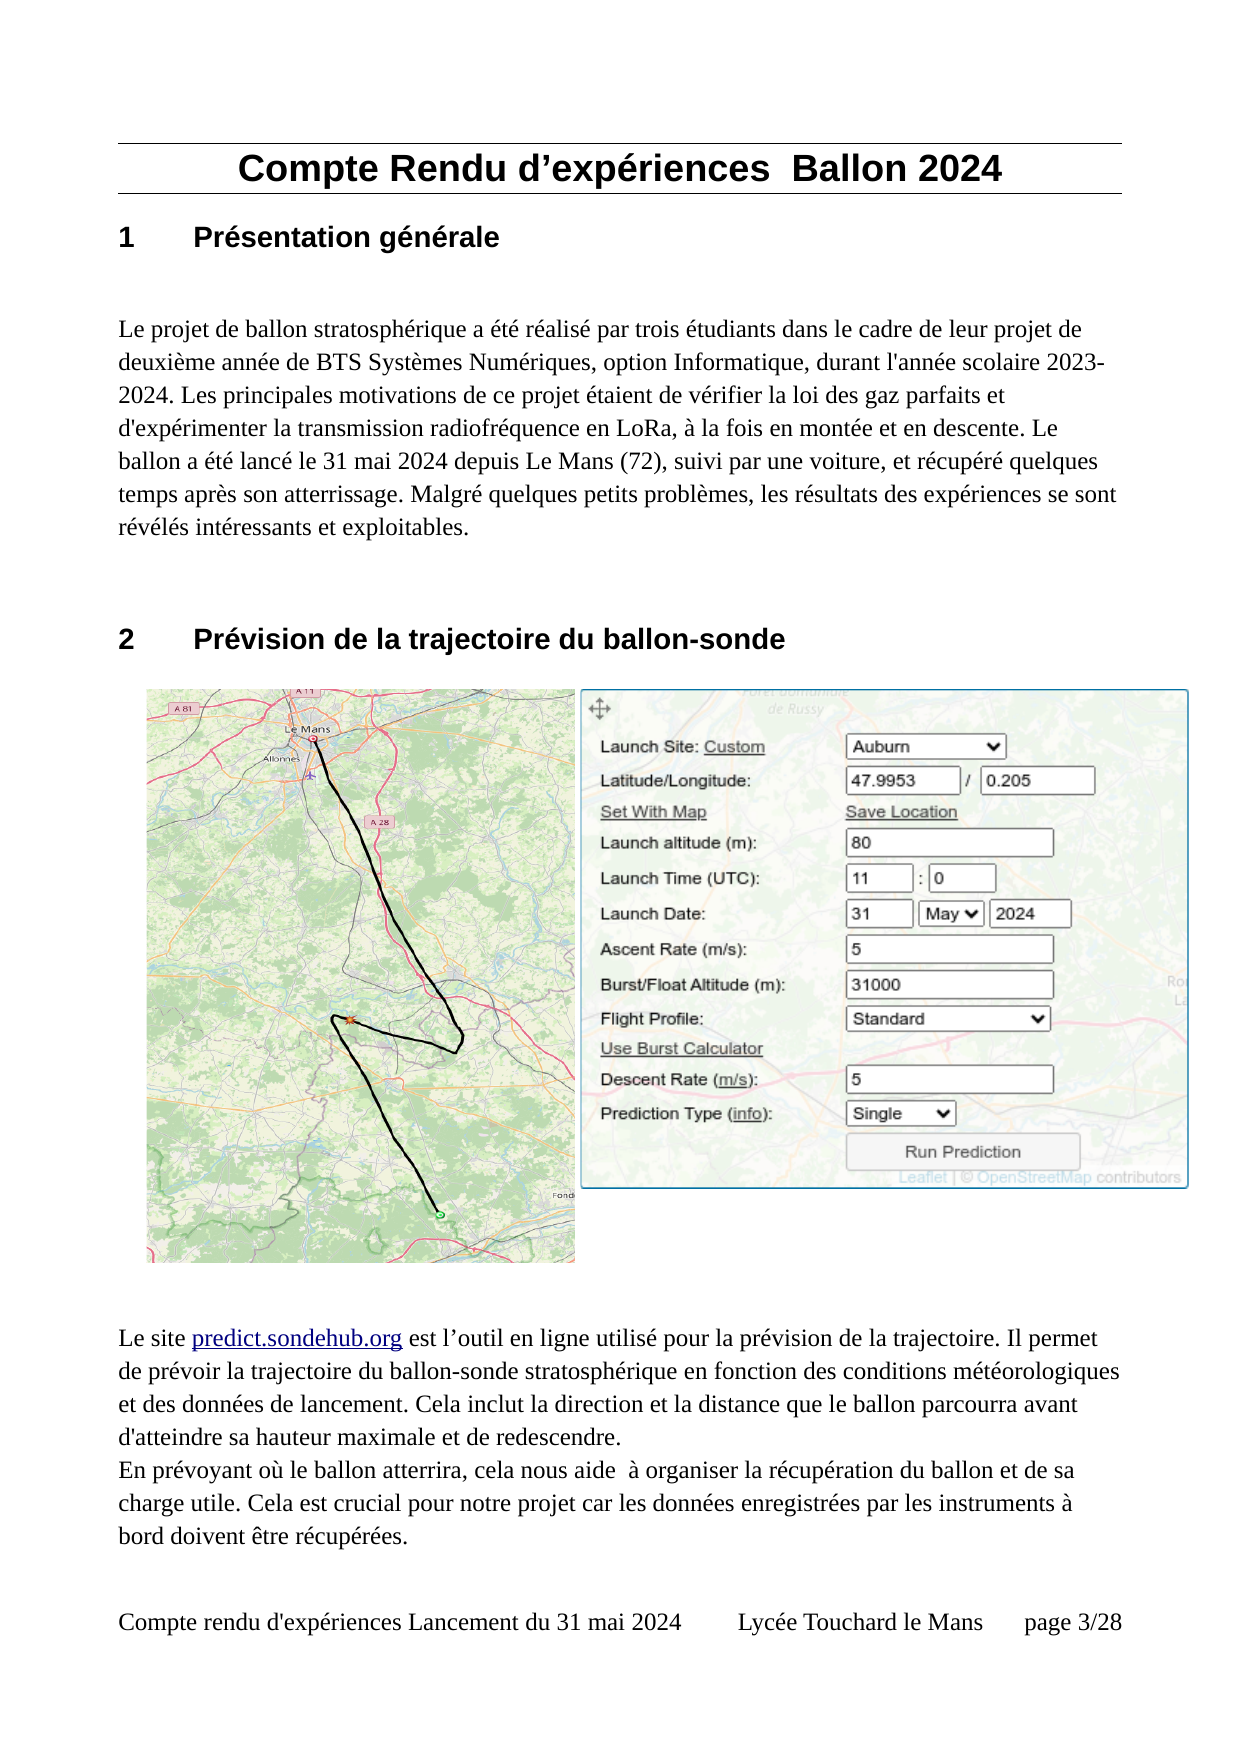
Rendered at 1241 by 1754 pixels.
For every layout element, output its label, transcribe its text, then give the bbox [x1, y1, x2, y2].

text Le site predict.sondehub.org est l’outil en ligne utilisé pour la prévision de la trajectoire. Il permet de prévoir la trajectoire du ballon-sonde stratosphérique en fonction des conditions météorologiques et des données de lancement. Cela inclut la direction et la distance que le ballon parcourra avant d'atteindre sa hauteur maximale et de redescendre. En prévoyant où le ballon atterrira, cela nous aide à organiser la récupération du ballon et de sa charge utile. Cela est crucial pour notre projet car les données enregistrées par les instruments à bord doivent être récupérées. [118, 1323, 1122, 1550]
picture [580, 689, 1189, 1189]
subtitle Prévision de la trajectoire du ballon-sonde [118, 622, 1122, 655]
text Le projet de ballon stratosphérique a été réalisé par trois étudiants dans le cadre de leur projet de deuxième année de BTS Systèmes Numériques, option Informatique, durant l'année scolaire 2023-2024. Les principales motivations de ce projet étaient de vérifier la loi des gaz parfaits et d'expérimenter la transmission radiofréquence en LoRa, à la fois en montée et en descente. Le ballon a été lancé le 31 mai 2024 depuis Le Mans (72), suivi par une voiture, et récupéré quelques temps après son atterrissage. Malgré quelques petits problèmes, les résultats des expériences se sont révélés intéressants et exploitables. [118, 314, 1122, 541]
subtitle Compte Rendu d’expériences Ballon 2024 [118, 144, 1122, 193]
subtitle Présentation générale [118, 220, 1122, 254]
picture [146, 689, 575, 1263]
